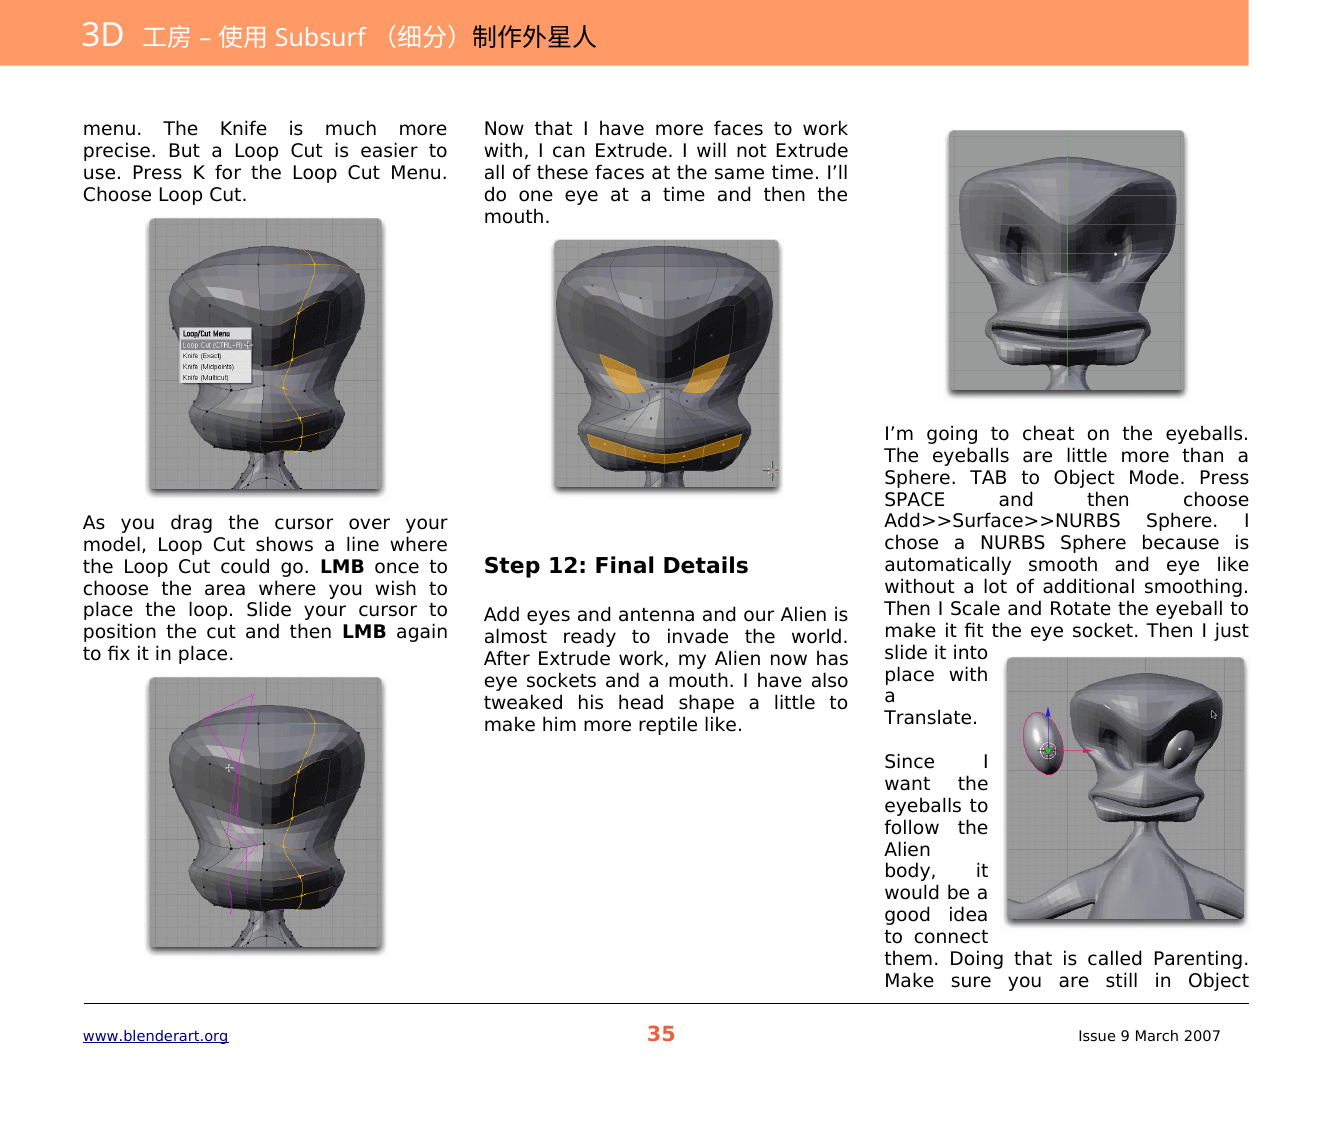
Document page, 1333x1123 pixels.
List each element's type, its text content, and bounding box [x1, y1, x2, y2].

picture [142, 676, 389, 959]
text I’m going to cheat on the eyeballs. The eyeballs are little more than a Sphere. TAB to Object Mode. Press SPACE and then choose Add>>Surface>>NURBS Sphere. I chose a NURBS Sphere because is automatically smooth and eye like without a lot of additional smoothing. Then I Scale and Rotate the eyeball to make it fit the eye socket. Then I just slide it into place with a Translate. [884, 423, 1249, 729]
text As you drag the cursor over your model, Loop Cut shows a line where the Loop Cut could go. LMB once to choose the area where you wish to place the loop. Slide your cursor to position the cut and then LMB again to fix it in place. [83, 206, 448, 665]
text menu. The Knife is much more precise. But a Loop Cut is easier to use. Press K for the Loop Cut Menu. Choose Loop Cut. [83, 118, 448, 206]
picture [142, 217, 389, 501]
picture [942, 130, 1191, 402]
picture [1000, 656, 1251, 931]
text Since I want the eyeballs to follow the Alien body, it would be a good idea to connect them. Doing that is called Parenting. Make sure you are still in Object [884, 751, 1249, 992]
text Step 12: Final Details [483, 553, 849, 579]
picture [548, 239, 785, 498]
text Now that I have more faces to work with, I can Extrude. I will not Extrude all of these faces at the same time. I’ll do one eye at a time and then the mouth. [483, 118, 849, 227]
text Add eyes and antenna and our Alien is almost ready to invade the world. After Extrude work, my Alien now has eye sockets and a mouth. I have also tweaked his head shape a little to make him more reptile like. [483, 604, 849, 735]
